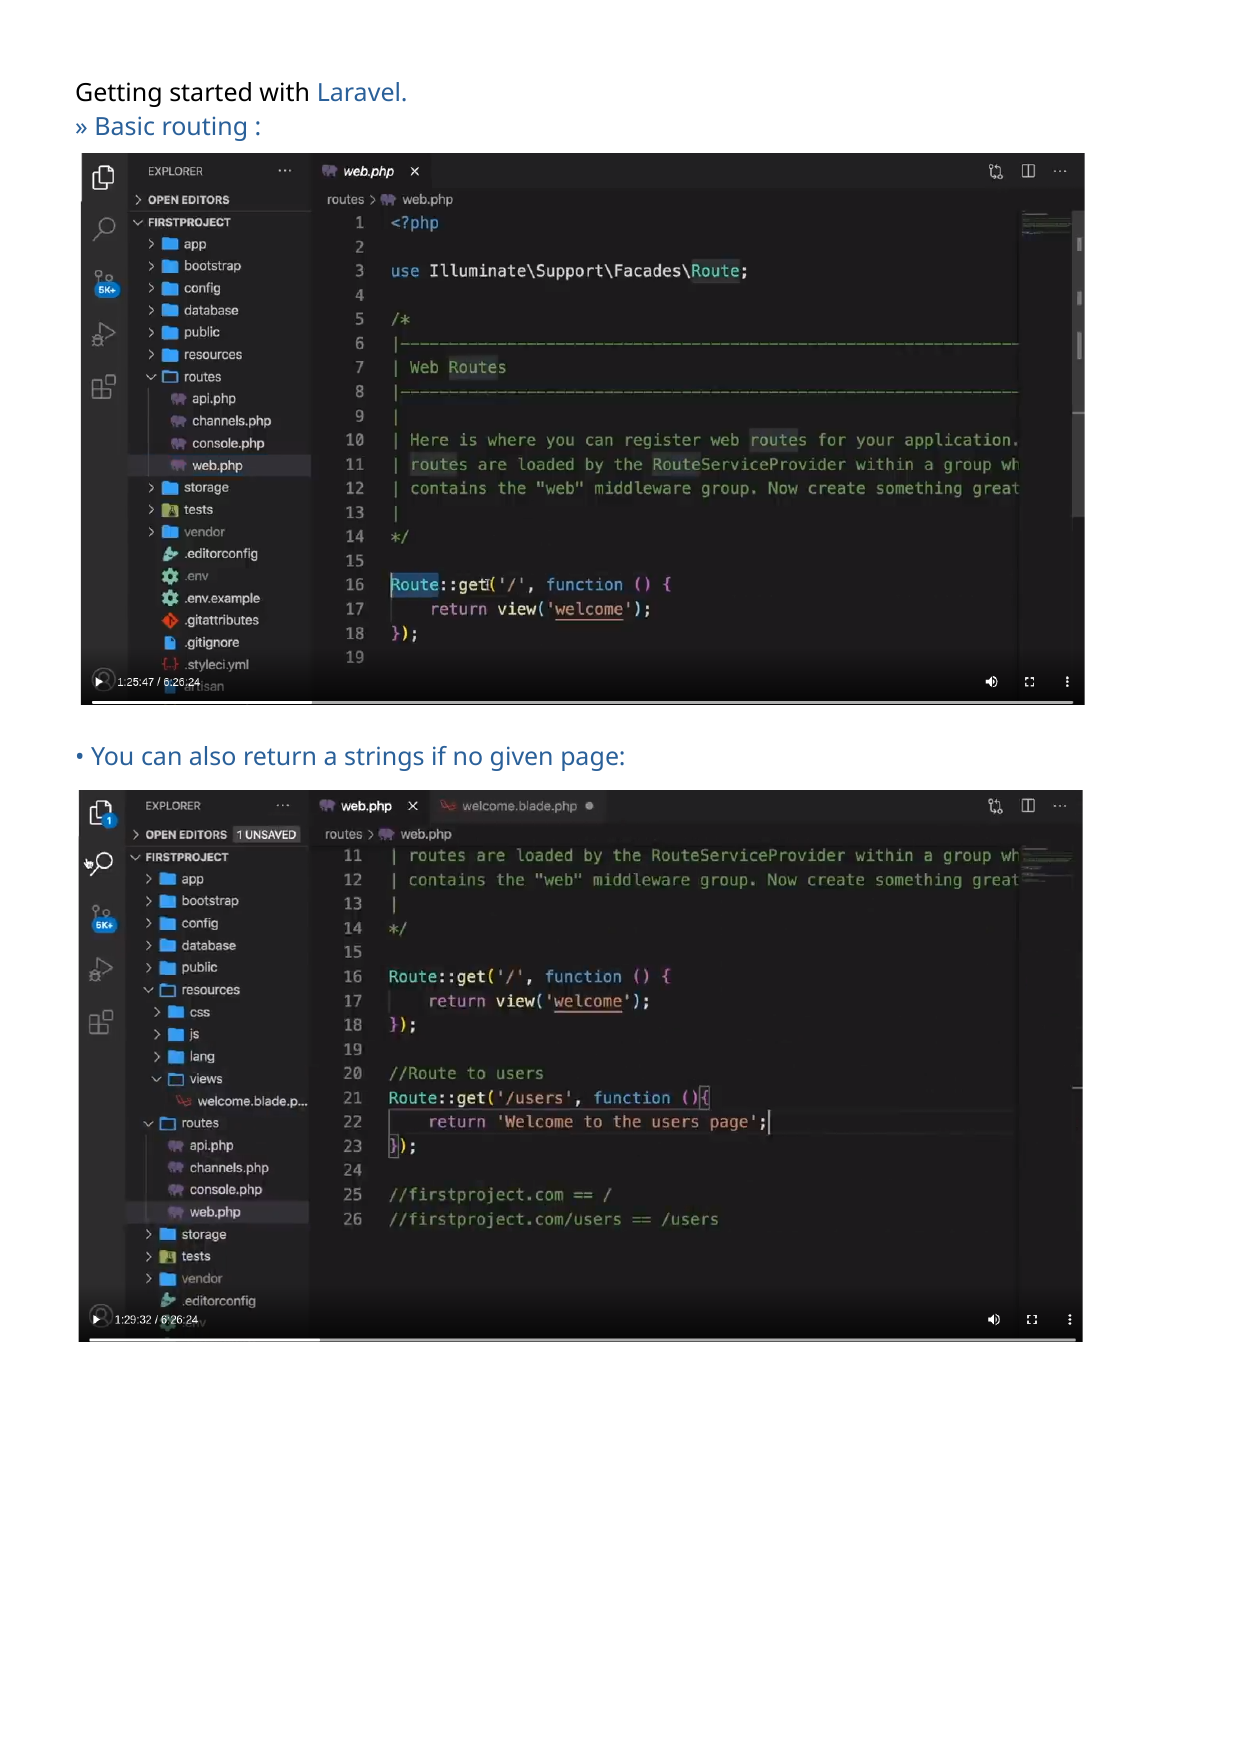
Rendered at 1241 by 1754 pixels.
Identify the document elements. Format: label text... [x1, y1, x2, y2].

picture [78, 790, 1083, 1342]
text Getting started with Laravel. [75, 75, 1165, 109]
picture [80, 153, 1085, 705]
text » Basic routing : [75, 109, 1165, 143]
text • You can also return a strings if no given page: [75, 739, 1165, 773]
